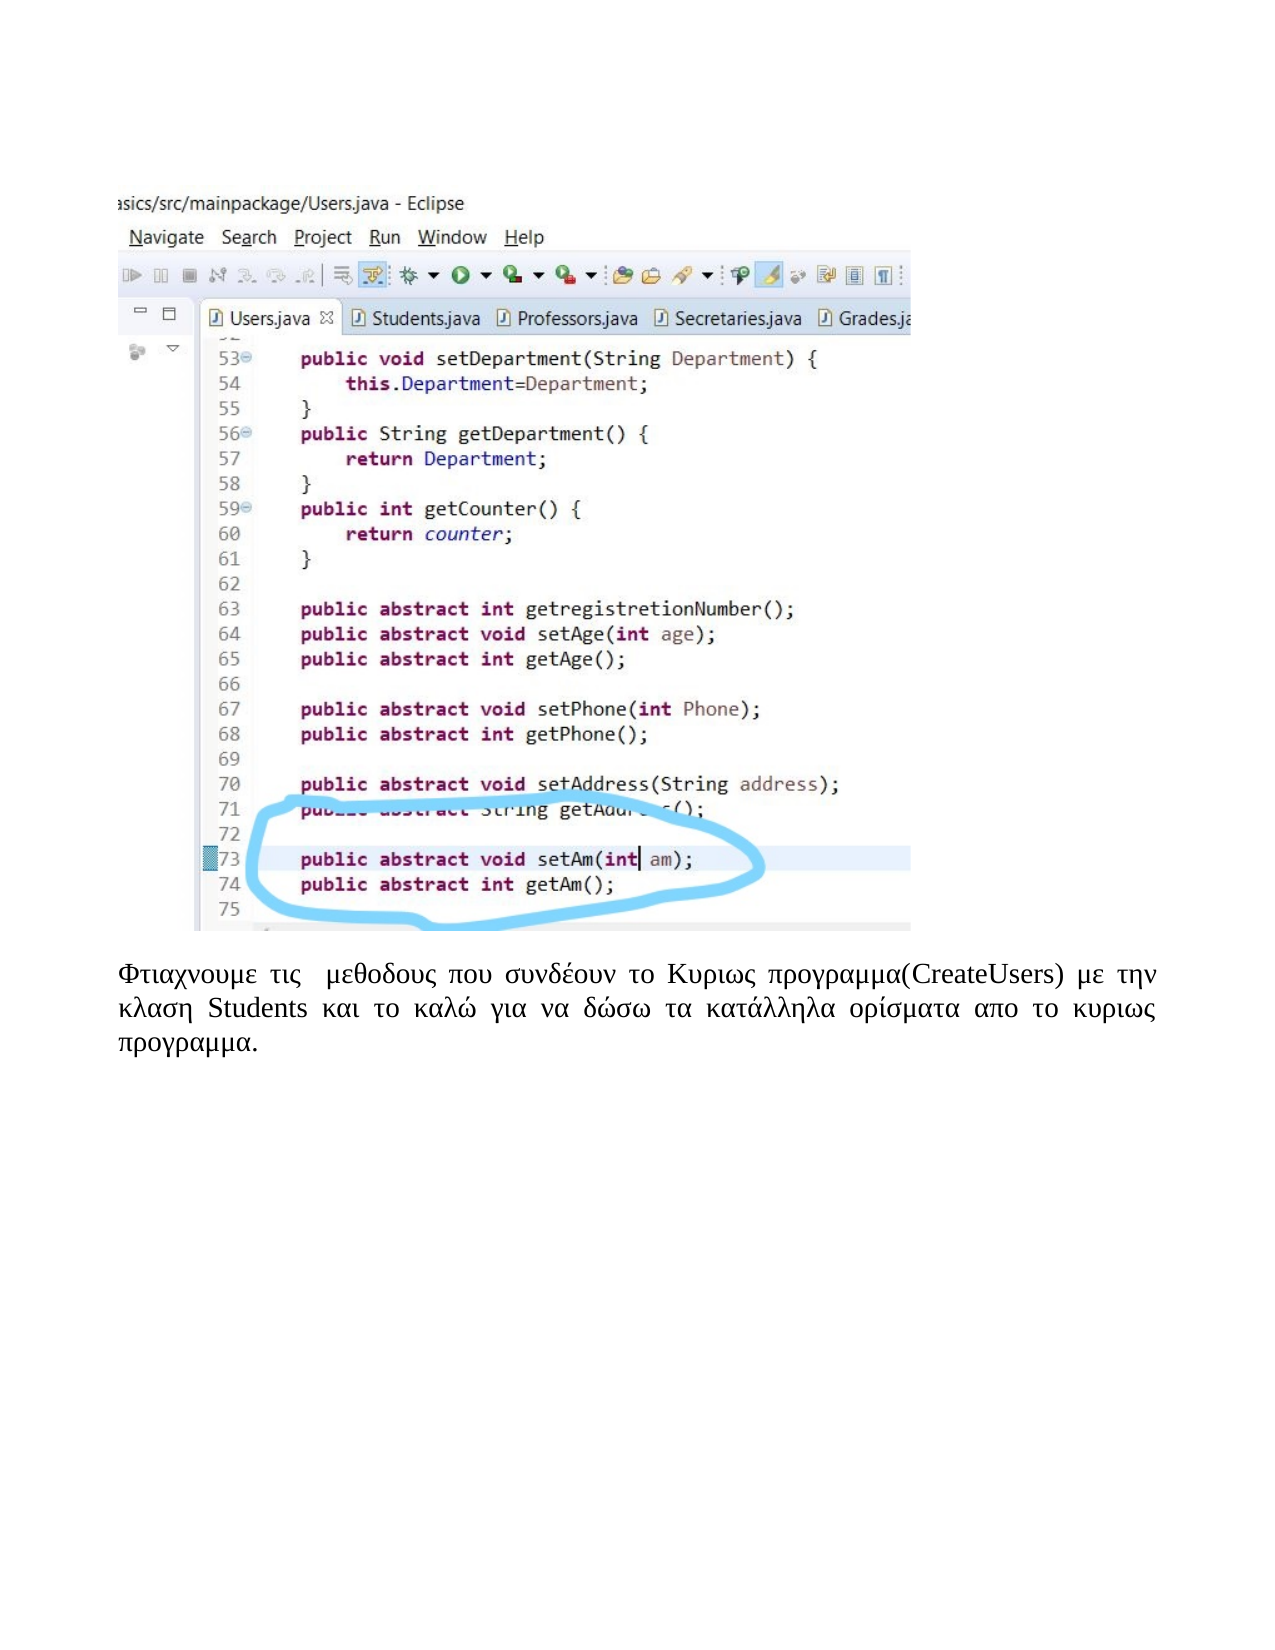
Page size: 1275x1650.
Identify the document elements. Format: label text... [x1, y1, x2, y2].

text Φτιαχνουμε τις μεθοδους που συνδέουν το Κυριως προγραμμα(CreateUsers) με την κλαση Students και το καλώ για να δώσω τα κατάλληλα ορίσματα απο το κυριως προγραμμα. [118, 957, 1157, 1057]
picture [118, 185, 911, 931]
